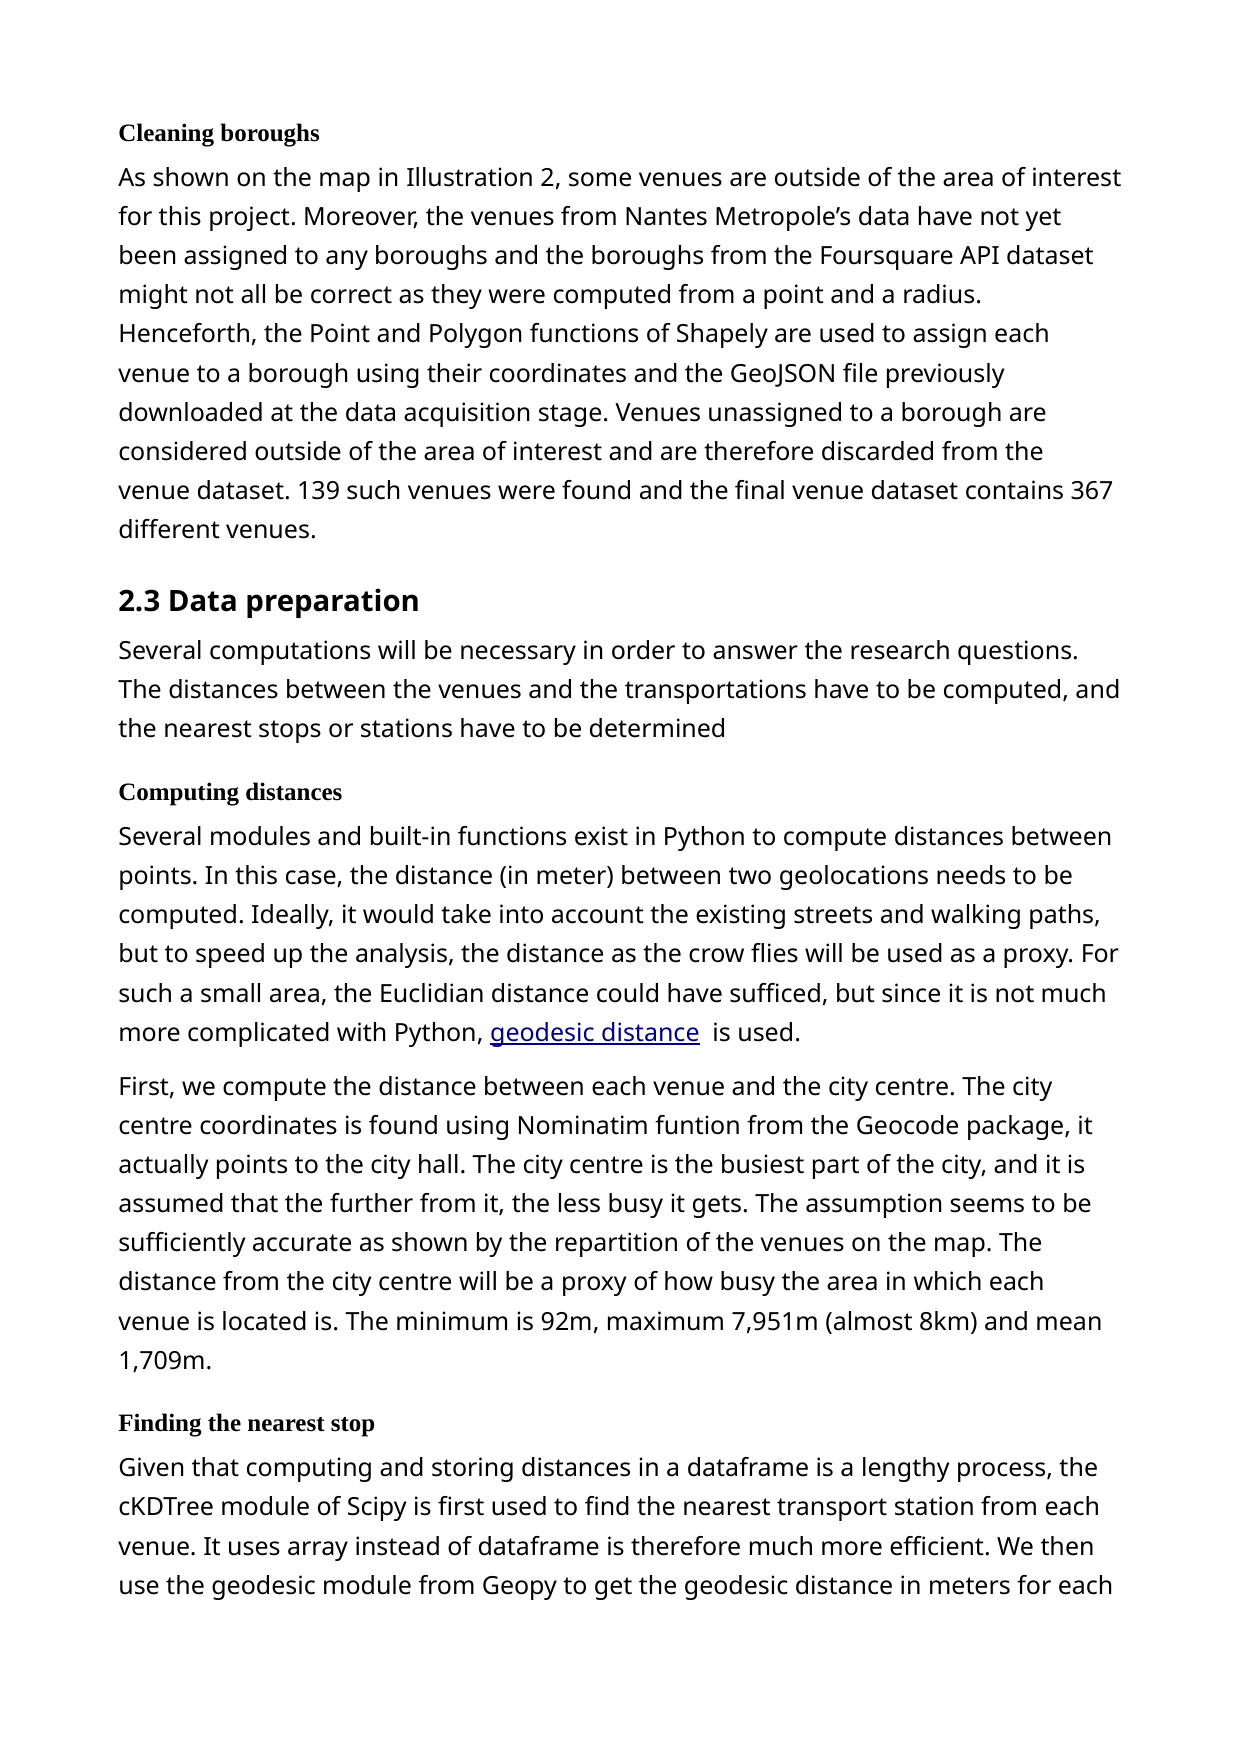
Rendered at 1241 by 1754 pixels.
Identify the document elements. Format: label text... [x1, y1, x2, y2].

text Several modules and built-in functions exist in Python to compute distances between points. In this case, the distance (in meter) between two geolocations needs to be computed. Ideally, it would take into account the existing streets and walking paths, but to speed up the analysis, the distance as the crow flies will be used as a proxy. For such a small area, the Euclidian distance could have sufficed, but since it is not much more complicated with Python, geodesic distance is used. [118, 818, 1122, 1048]
subtitle Cleaning boroughs [118, 118, 1122, 147]
text First, we compute the distance between each venue and the city centre. The city centre coordinates is found using Nominatim funtion from the Geocode package, it actually points to the city hall. The city centre is the busiest part of the city, and it is assumed that the further from it, the less busy it gets. The assumption seems to be sufficiently accurate as shown by the repartition of the venues on the map. The distance from the city centre will be a proxy of how busy the area in which each venue is located is. The minimum is 92m, maximum 7,951m (almost 8km) and mean 1,709m. [118, 1068, 1122, 1376]
subtitle Computing distances [118, 777, 1122, 806]
subtitle 2.3 Data preparation [118, 580, 1122, 620]
text Given that computing and storing distances in a dataframe is a lengthy process, the cKDTree module of Scipy is first used to find the nearest transport station from each venue. It uses array instead of dataframe is therefore much more efficient. We then use the geodesic module from Geopy to get the geodesic distance in meters for each [118, 1450, 1122, 1601]
text As shown on the map in Illustration 2, some venues are outside of the area of interest for this project. Moreover, the venues from Nantes Metropole’s data have not yet been assigned to any boroughs and the boroughs from the Foursquare API dataset might not all be correct as they were computed from a point and a radius. Henceforth, the Point and Polygon functions of Shapely are used to assign each venue to a borough using their coordinates and the GeoJSON file previously downloaded at the data acquisition stage. Venues unassigned to a borough are considered outside of the area of interest and are therefore discarded from the venue dataset. 139 such venues were found and the final venue dataset contains 367 different venues. [118, 159, 1122, 546]
text Several computations will be necessary in order to answer the research questions. The distances between the venues and the transportations have to be computed, and the nearest stops or stations have to be determined [118, 633, 1122, 745]
subtitle Finding the nearest stop [118, 1408, 1122, 1437]
